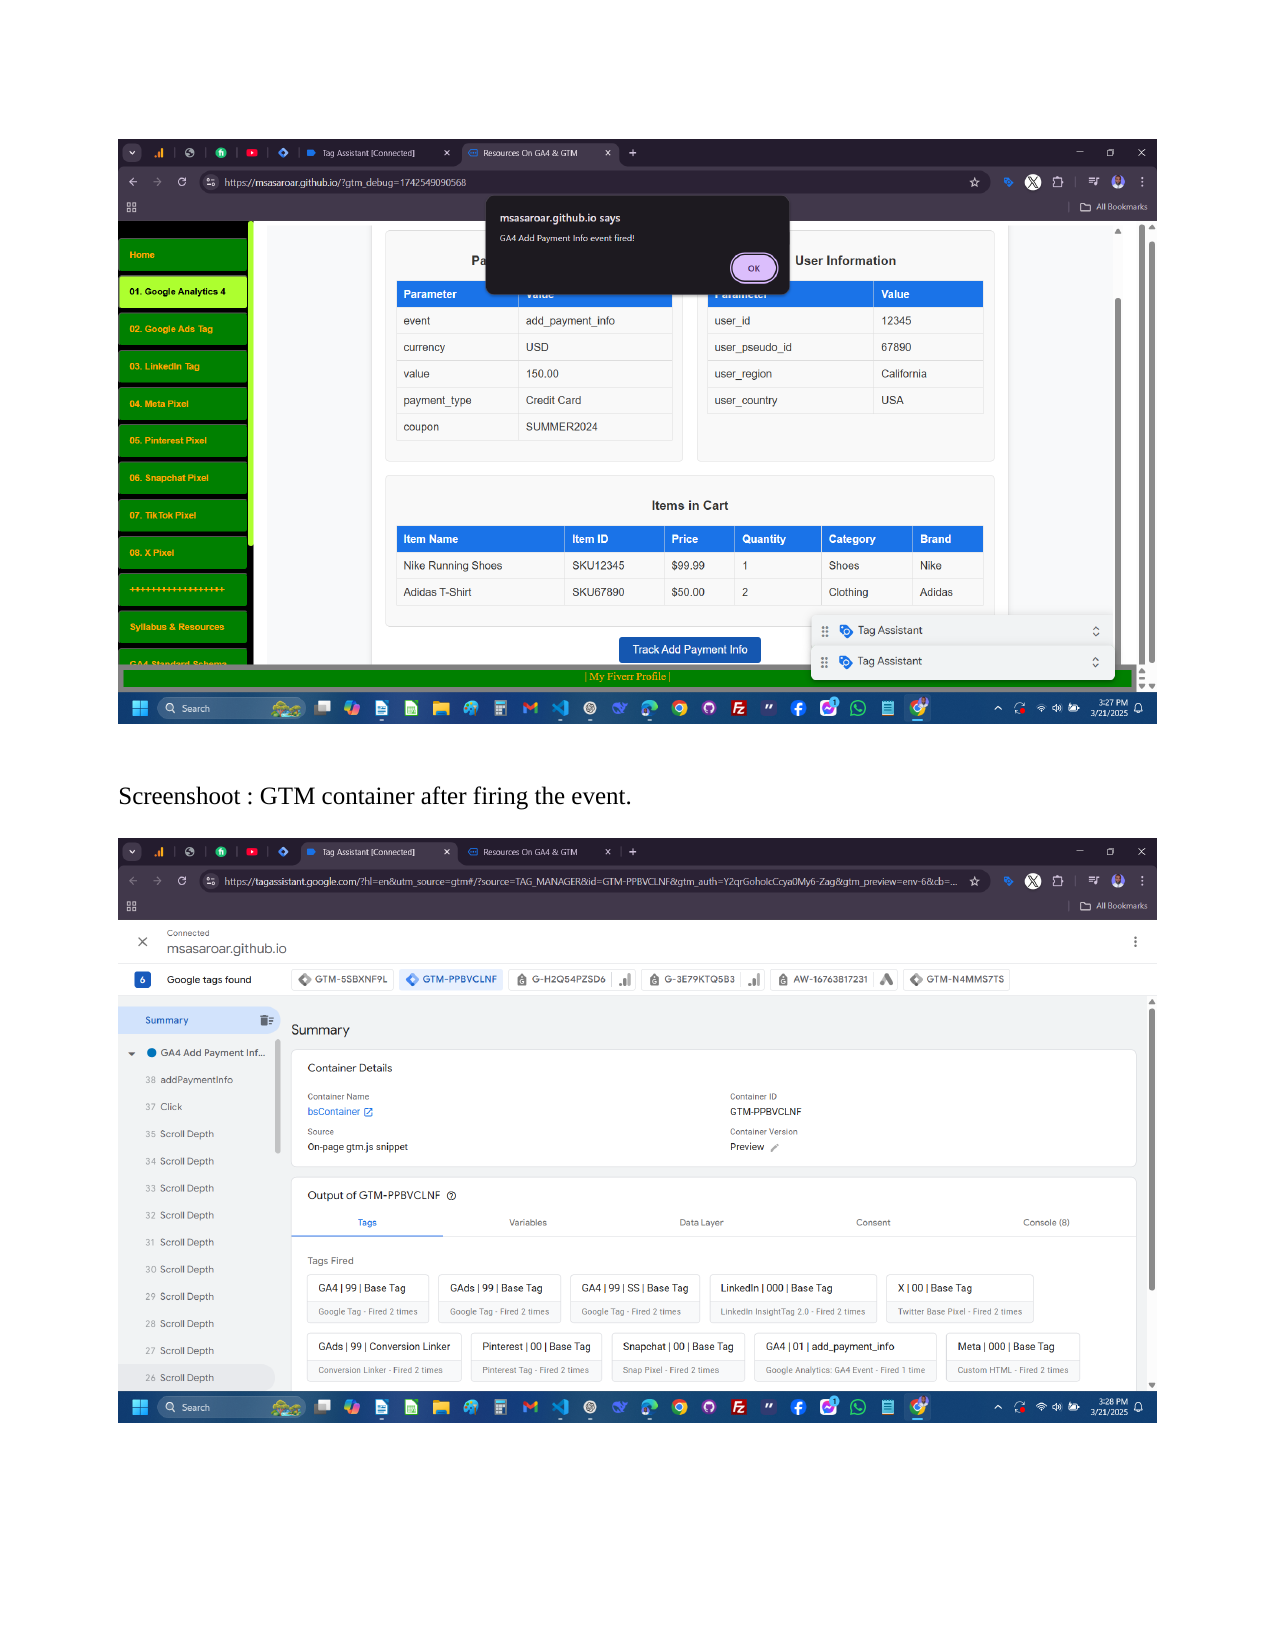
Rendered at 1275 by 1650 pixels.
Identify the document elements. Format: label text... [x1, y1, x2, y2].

text Screenshoot : GTM container after firing the event. [118, 781, 1157, 810]
picture [118, 838, 1157, 1423]
picture [118, 139, 1157, 724]
